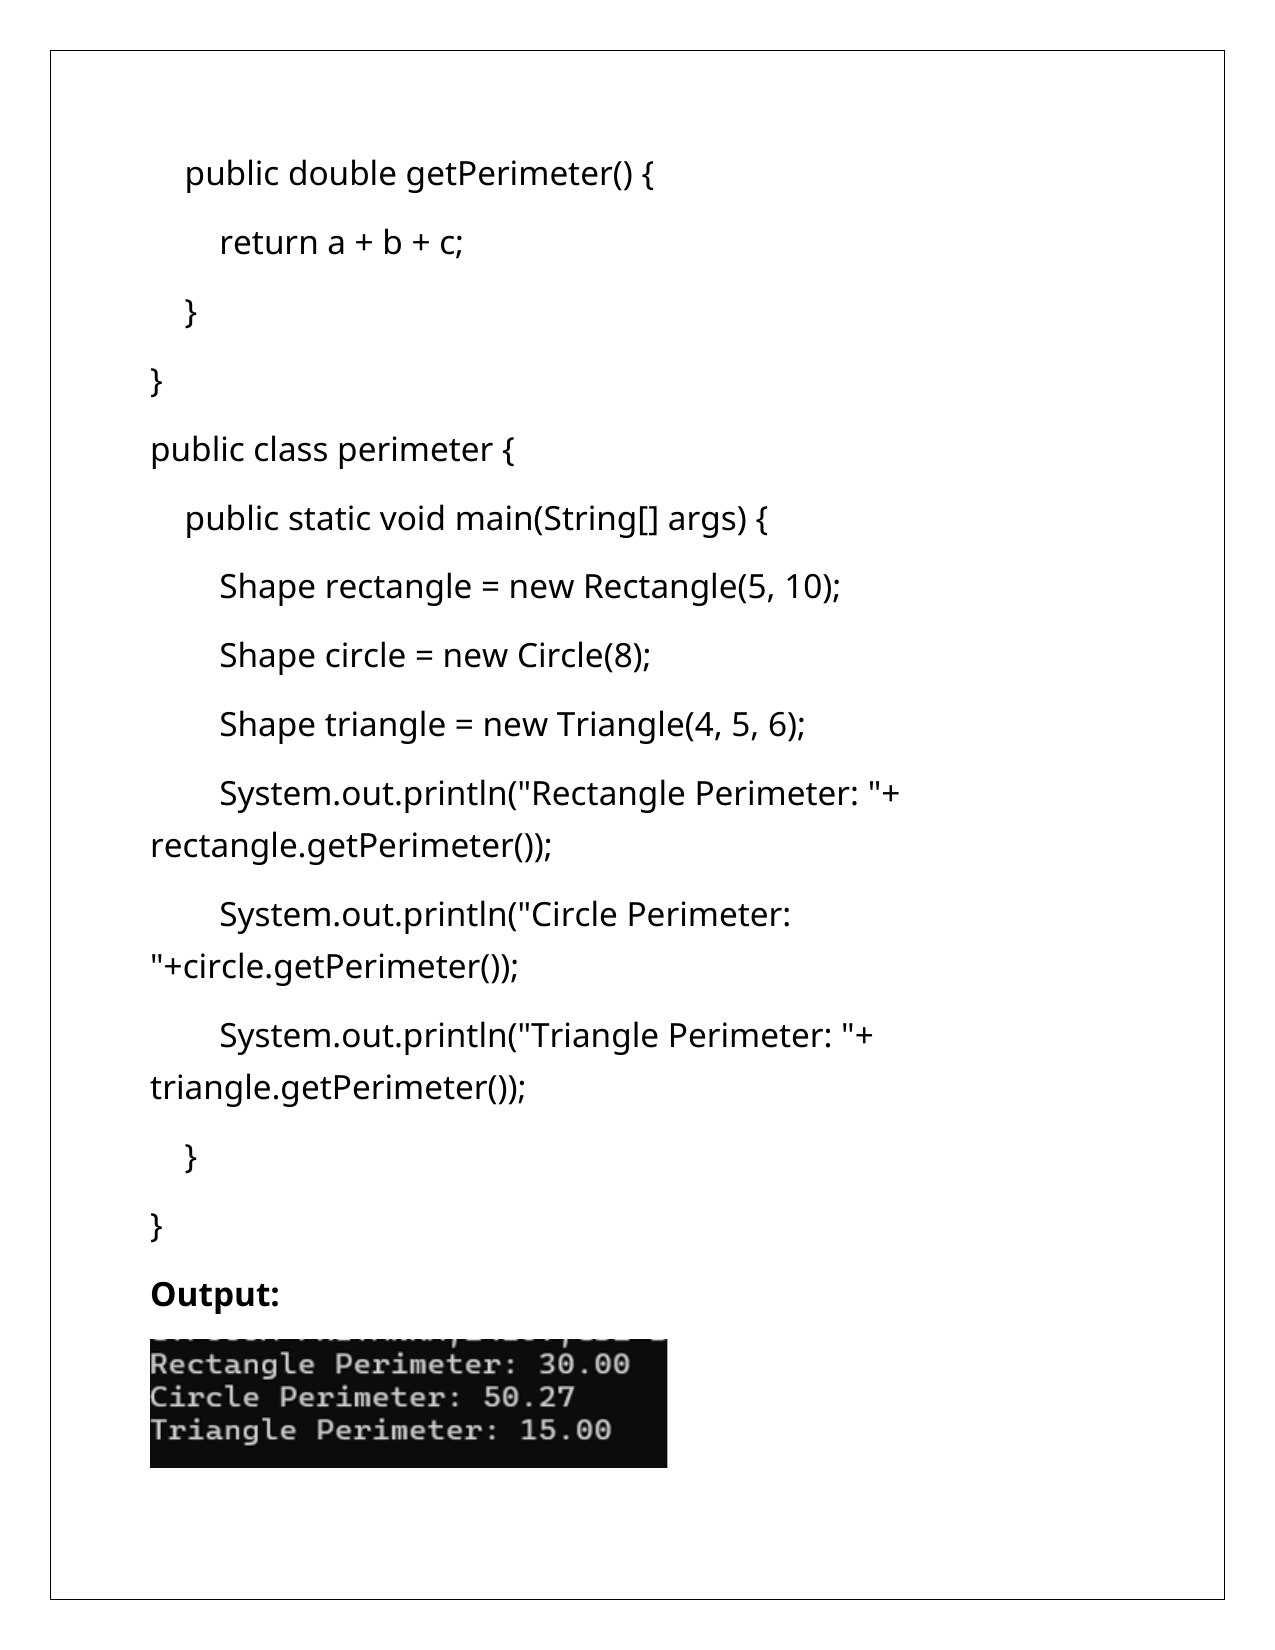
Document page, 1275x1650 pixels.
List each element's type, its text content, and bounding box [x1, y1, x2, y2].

text public class perimeter { [150, 425, 1125, 471]
text System.out.println("Circle Perimeter: "+circle.getPerimeter()); [150, 891, 1125, 988]
text System.out.println("Rectangle Perimeter: "+ rectangle.getPerimeter()); [150, 770, 1125, 867]
text Shape circle = new Circle(8); [150, 632, 1125, 677]
text Shape triangle = new Triangle(4, 5, 6); [150, 701, 1125, 746]
text } [150, 357, 1125, 402]
text public double getPerimeter() { [150, 150, 1125, 195]
text } [150, 1133, 1125, 1178]
text System.out.println("Triangle Perimeter: "+ triangle.getPerimeter()); [150, 1012, 1125, 1109]
text public static void main(String[] args) { [150, 494, 1125, 540]
text Shape rectangle = new Rectangle(5, 10); [150, 563, 1125, 608]
text Output: [150, 1271, 1125, 1316]
text } [150, 288, 1125, 333]
text } [150, 1202, 1125, 1247]
text return a + b + c; [150, 219, 1125, 264]
